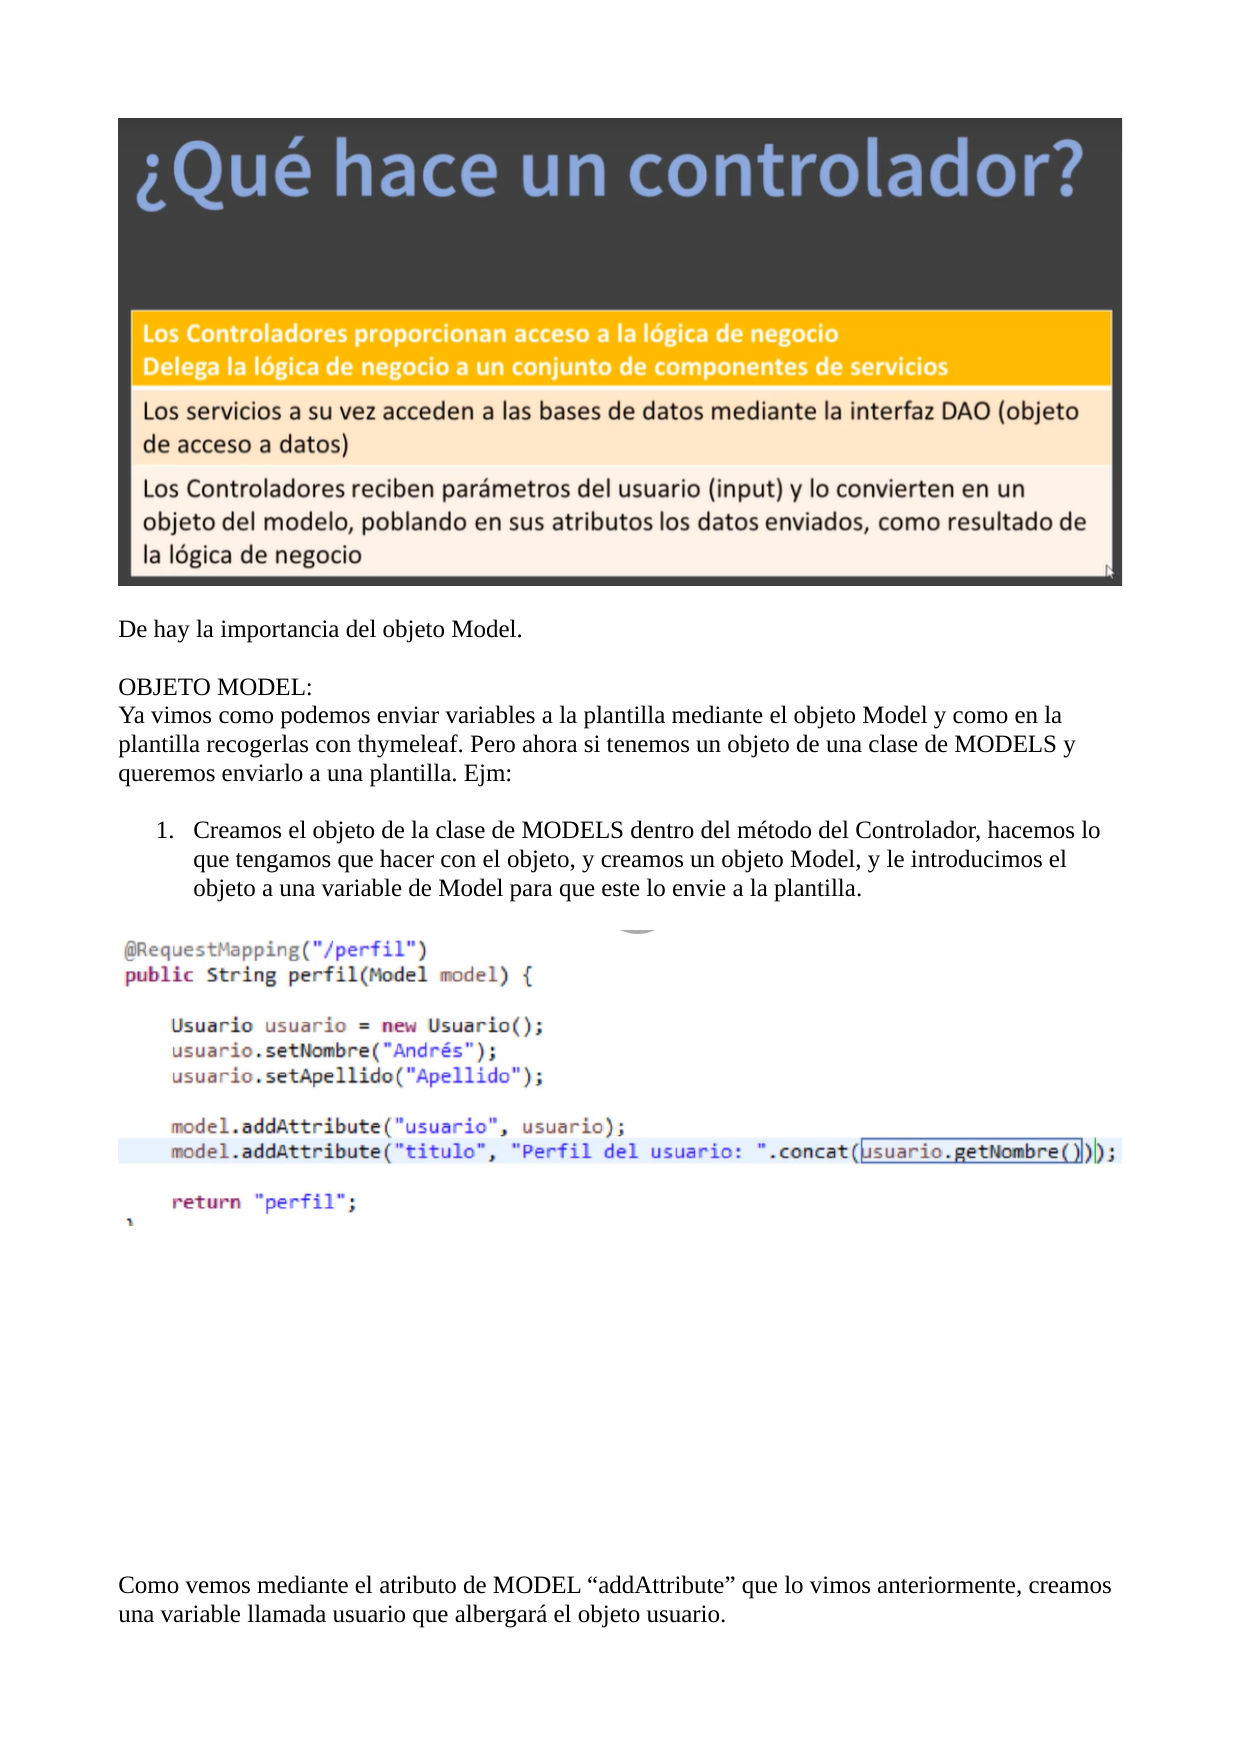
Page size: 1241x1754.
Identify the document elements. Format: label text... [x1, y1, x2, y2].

text OBJETO MODEL: [118, 672, 1122, 700]
text De hay la importancia del objeto Model. [118, 614, 1122, 643]
list Creamos el objeto de la clase de MODELS dentro del método del Controlador, hacemos lo que tengamos que hacer con el objeto, y creamos un objeto Model, y le introducimos el objeto a una variable de Model para que este lo envie a la plantilla. [156, 815, 1122, 902]
text Como vemos mediante el atributo de MODEL “addAttribute” que lo vimos anteriormente, creamos una variable llamada usuario que albergará el objeto usuario. [118, 1570, 1122, 1628]
text Ya vimos como podemos enviar variables a la plantilla mediante el objeto Model y como en la plantilla recogerlas con thymeleaf. Pero ahora si tenemos un objeto de una clase de MODELS y queremos enviarlo a una plantilla. Ejm: [118, 700, 1122, 787]
